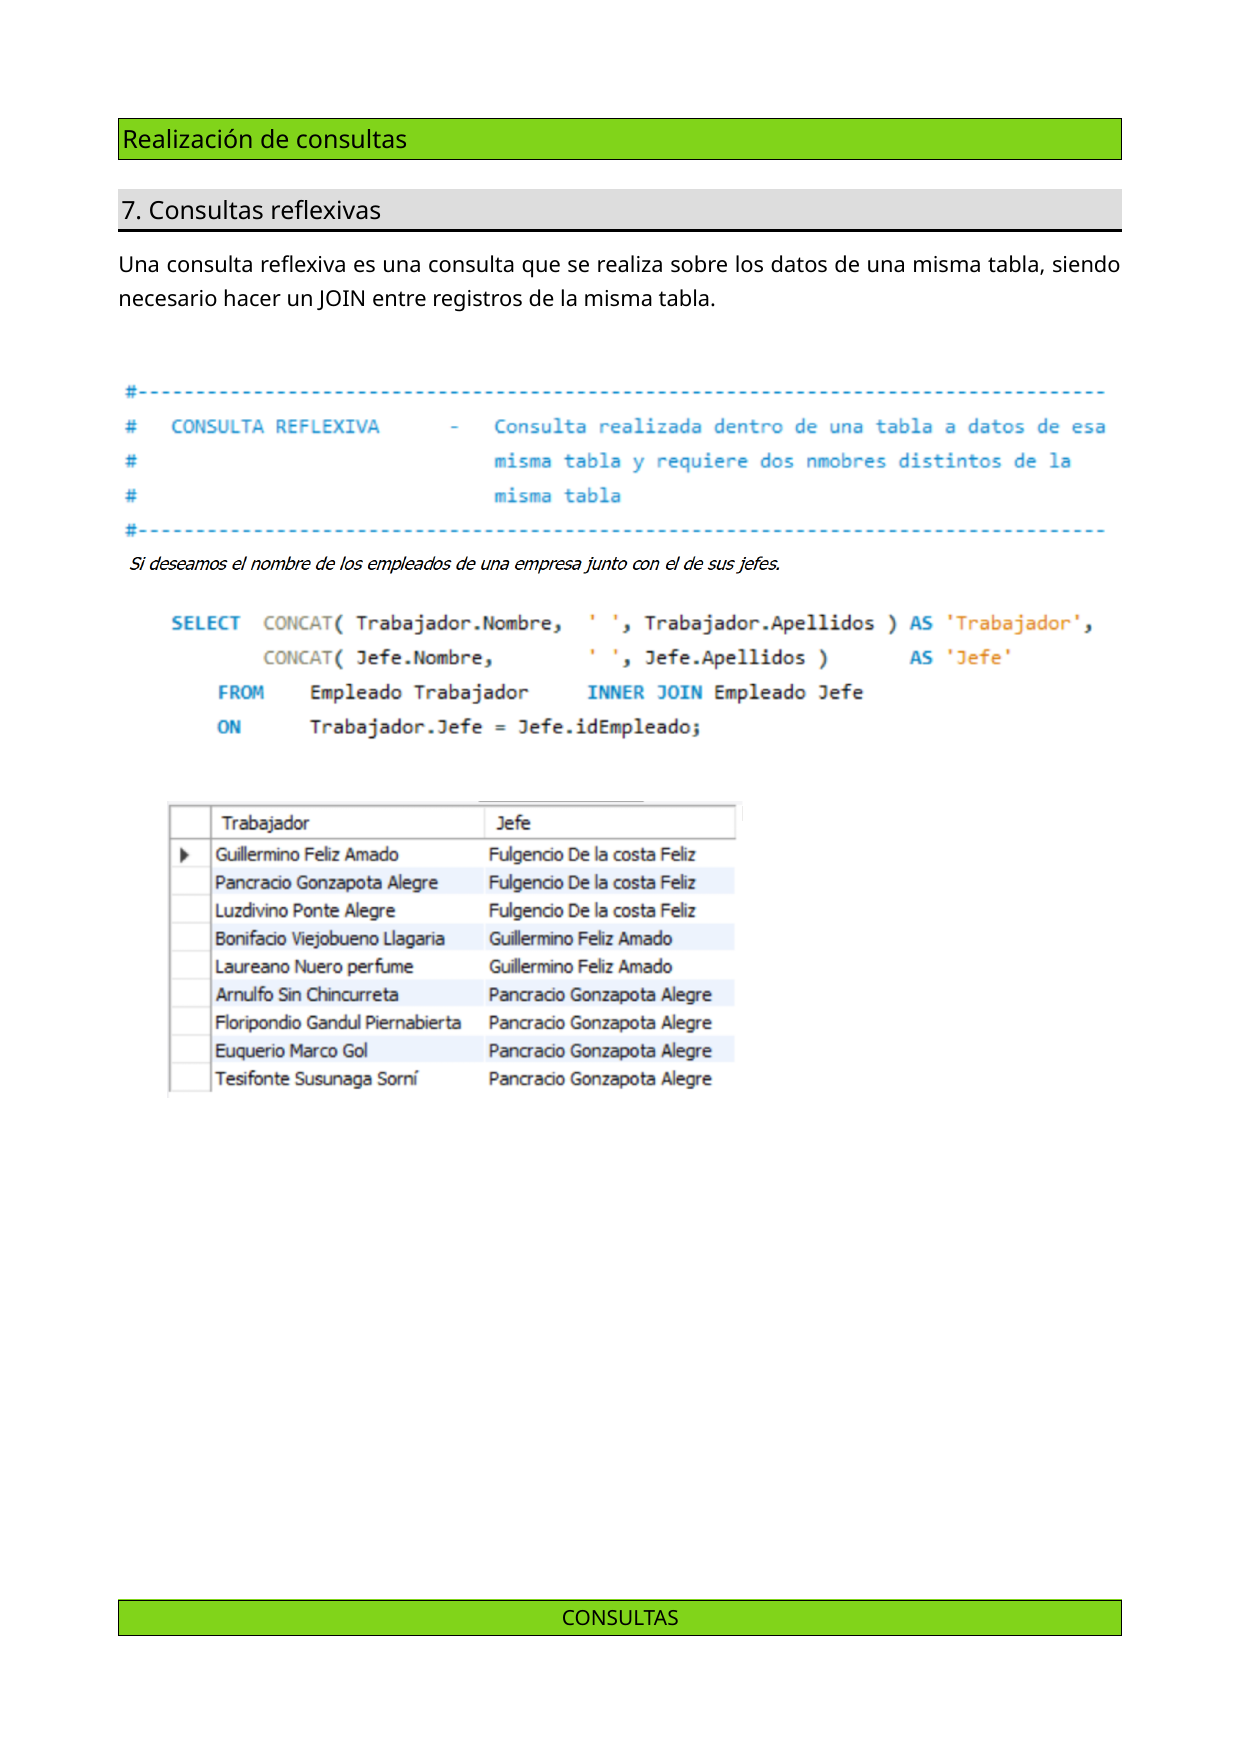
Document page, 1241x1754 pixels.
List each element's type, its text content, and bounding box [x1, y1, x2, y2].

picture [118, 376, 1123, 1099]
text Una consulta reflexiva es una consulta que se realiza sobre los datos de una misma tabla, siendo necesario hacer un JOIN entre registros de la misma tabla. [118, 249, 1122, 313]
text 7. Consultas reflexivas [118, 189, 1122, 229]
